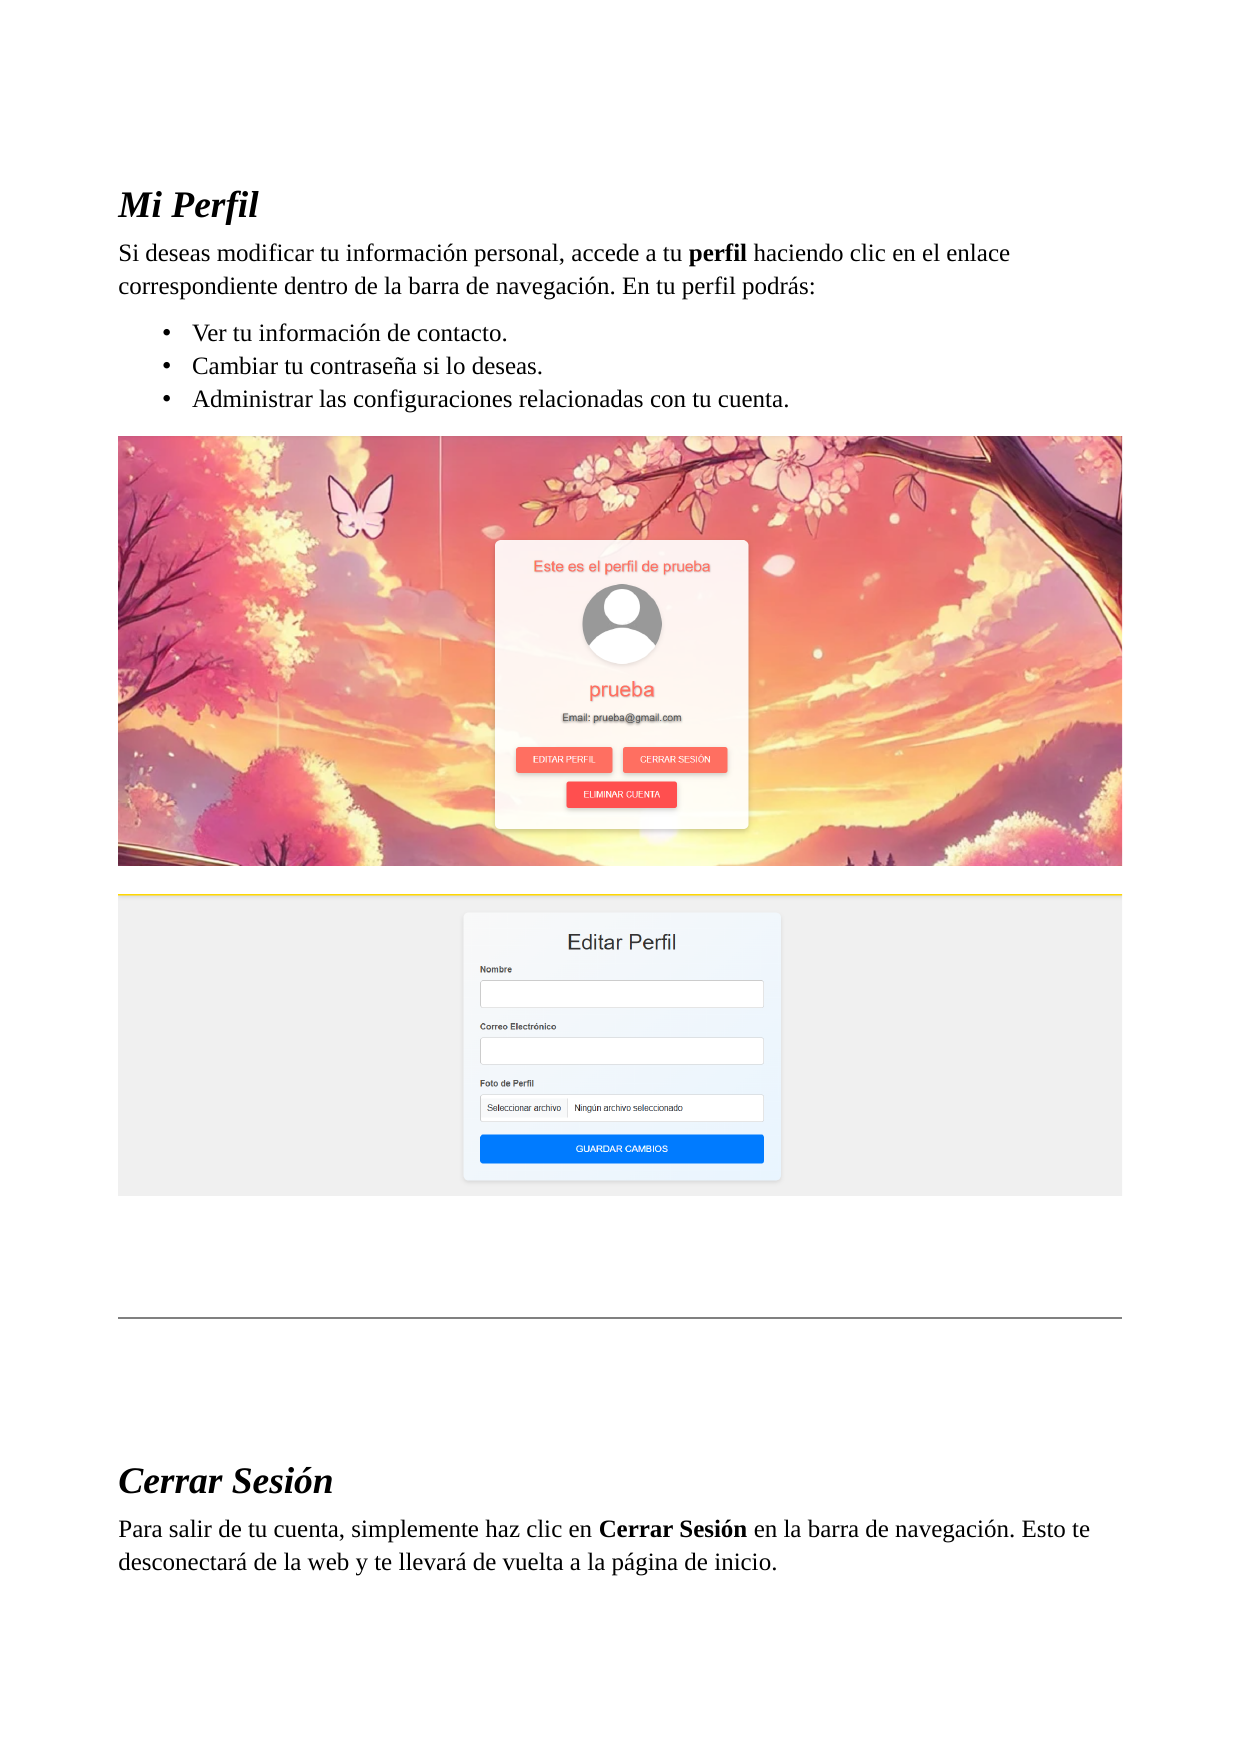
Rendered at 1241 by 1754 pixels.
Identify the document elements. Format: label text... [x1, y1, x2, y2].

subtitle Cerrar Sesión [118, 1458, 1122, 1501]
text Para salir de tu cuenta, simplemente haz clic en Cerrar Sesión en la barra de navegación. Esto te desconectará de la web y te llevará de vuelta a la página de inicio. [118, 1514, 1122, 1576]
picture [118, 436, 1123, 866]
list Cambiar tu contraseña si lo deseas. [162, 351, 1122, 380]
list Administrar las configuraciones relacionadas con tu cuenta. [162, 384, 1122, 413]
text Si deseas modificar tu información personal, accede a tu perfil haciendo clic en el enlace correspondiente dentro de la barra de navegación. En tu perfil podrás: [118, 238, 1122, 299]
picture [118, 894, 1123, 1196]
list Ver tu información de contacto. [162, 318, 1122, 347]
subtitle Mi Perfil [118, 182, 1122, 225]
